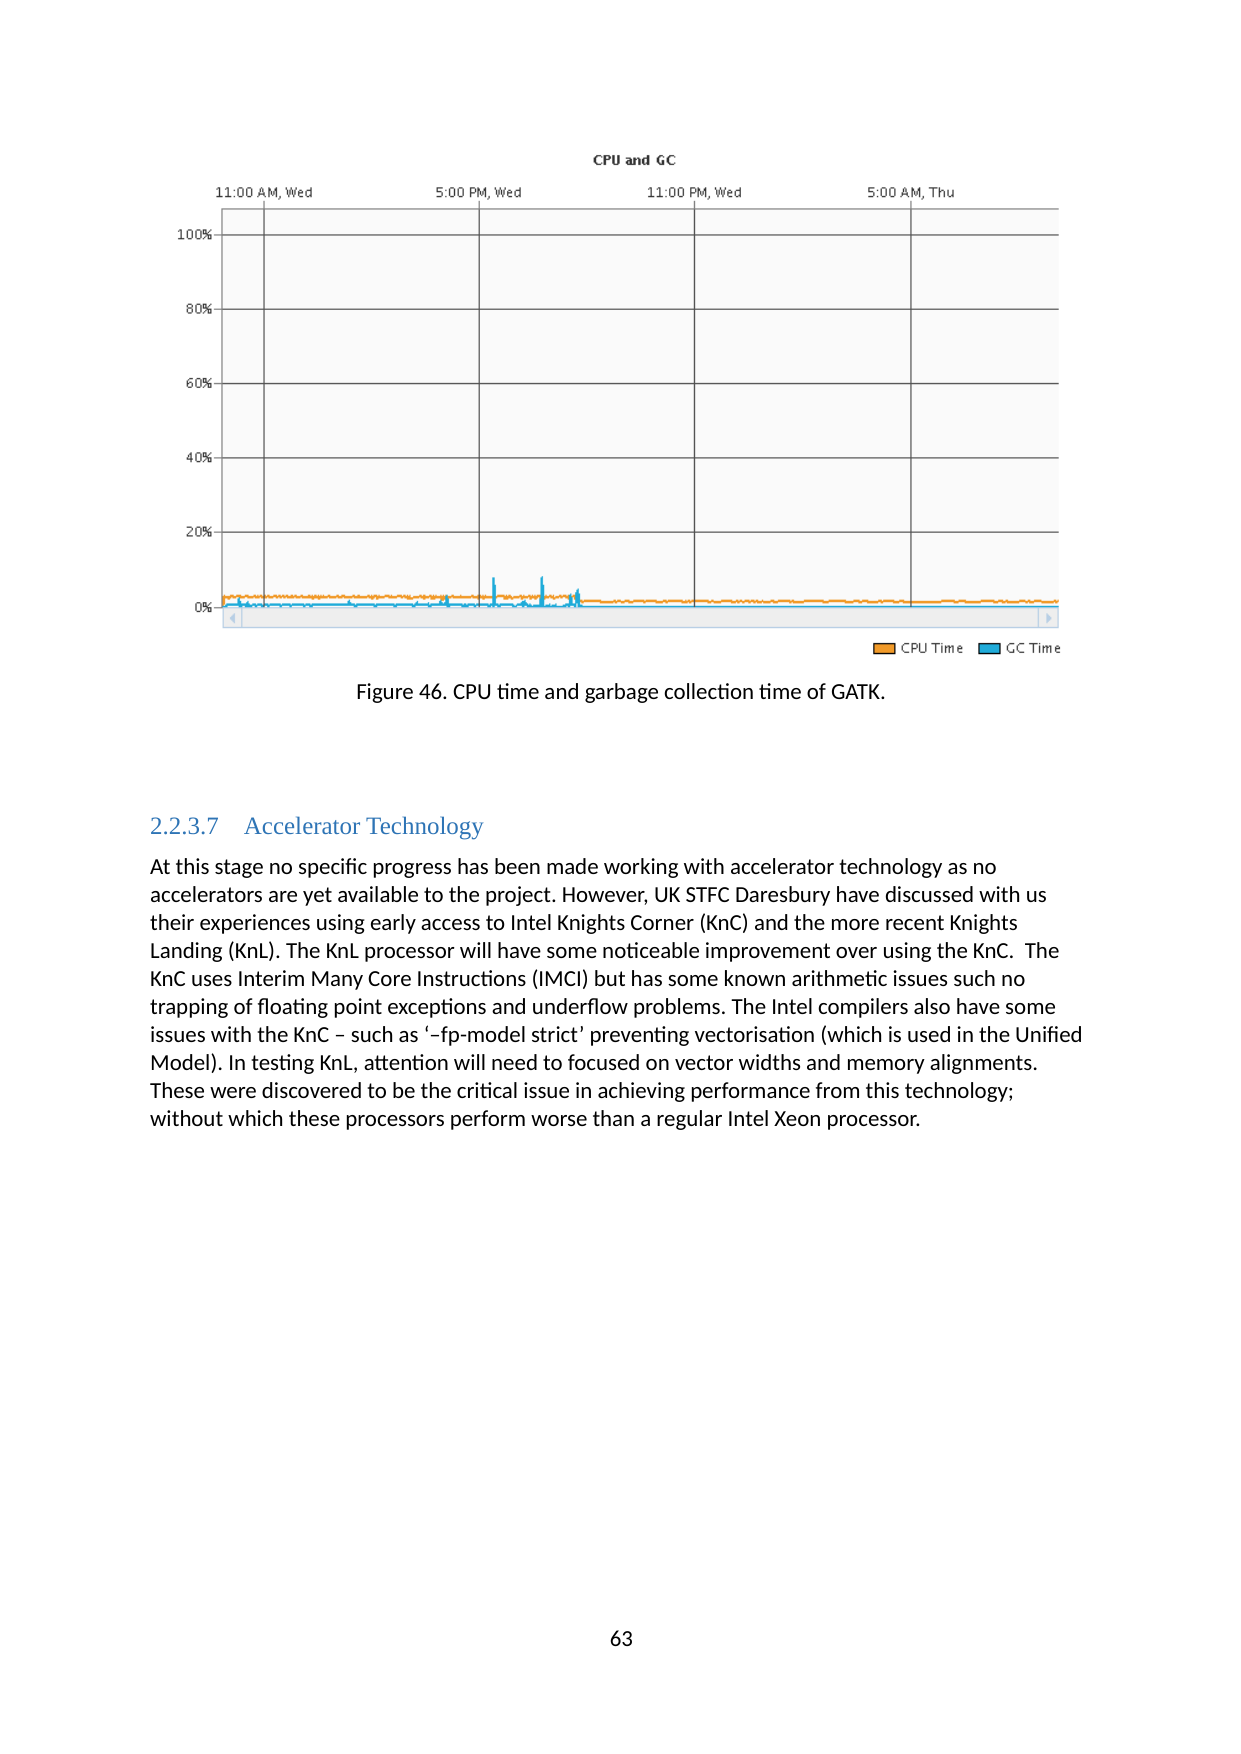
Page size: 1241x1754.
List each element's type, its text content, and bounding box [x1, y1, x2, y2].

subtitle Accelerator Technology [150, 811, 1092, 840]
picture [172, 150, 1070, 661]
text Figure 46. CPU time and garbage collection time of GATK. [150, 677, 1092, 705]
text At this stage no specific progress has been made working with accelerator technology as no accelerators are yet available to the project. However, UK STFC Daresbury have discussed with us their experiences using early access to Intel Knights Corner (KnC) and the more recent Knights Landing (KnL). The KnL processor will have some noticeable improvement over using the KnC. The KnC uses Interim Many Core Instructions (IMCI) but has some known arithmetic issues such no trapping of floating point exceptions and underflow problems. The Intel compilers also have some issues with the KnC – such as ‘–fp-model strict’ preventing vectorisation (which is used in the Unified Model). In testing KnL, attention will need to focused on vector widths and memory alignments. These were discovered to be the critical issue in achieving performance from this technology; without which these processors perform worse than a regular Intel Xeon processor. [150, 852, 1092, 1132]
